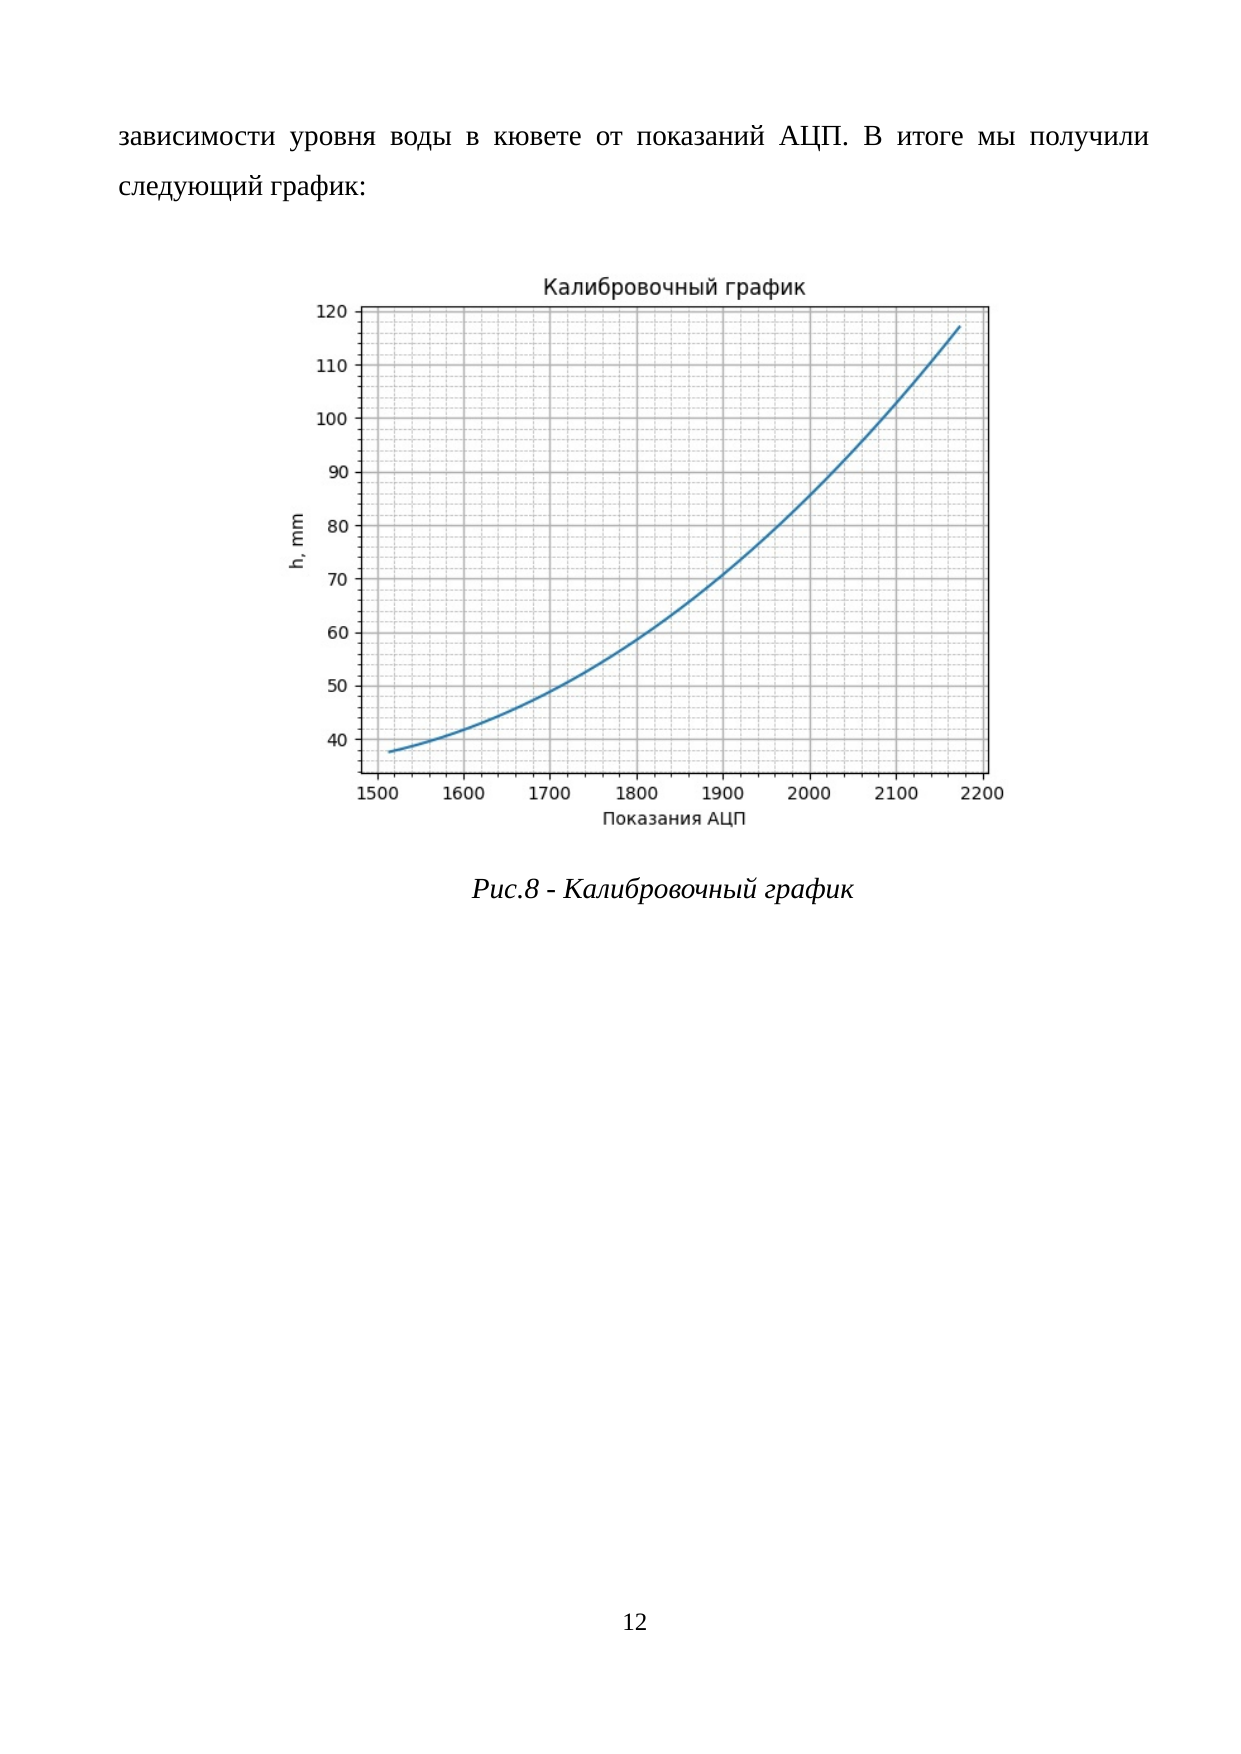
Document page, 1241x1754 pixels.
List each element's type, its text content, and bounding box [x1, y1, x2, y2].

text Рис.8 - Калибровочный график [118, 871, 1151, 904]
picture [260, 233, 1069, 840]
text зависимости уровня воды в кювете от показаний АЦП. В итоге мы получили следующий график: [118, 118, 1151, 202]
